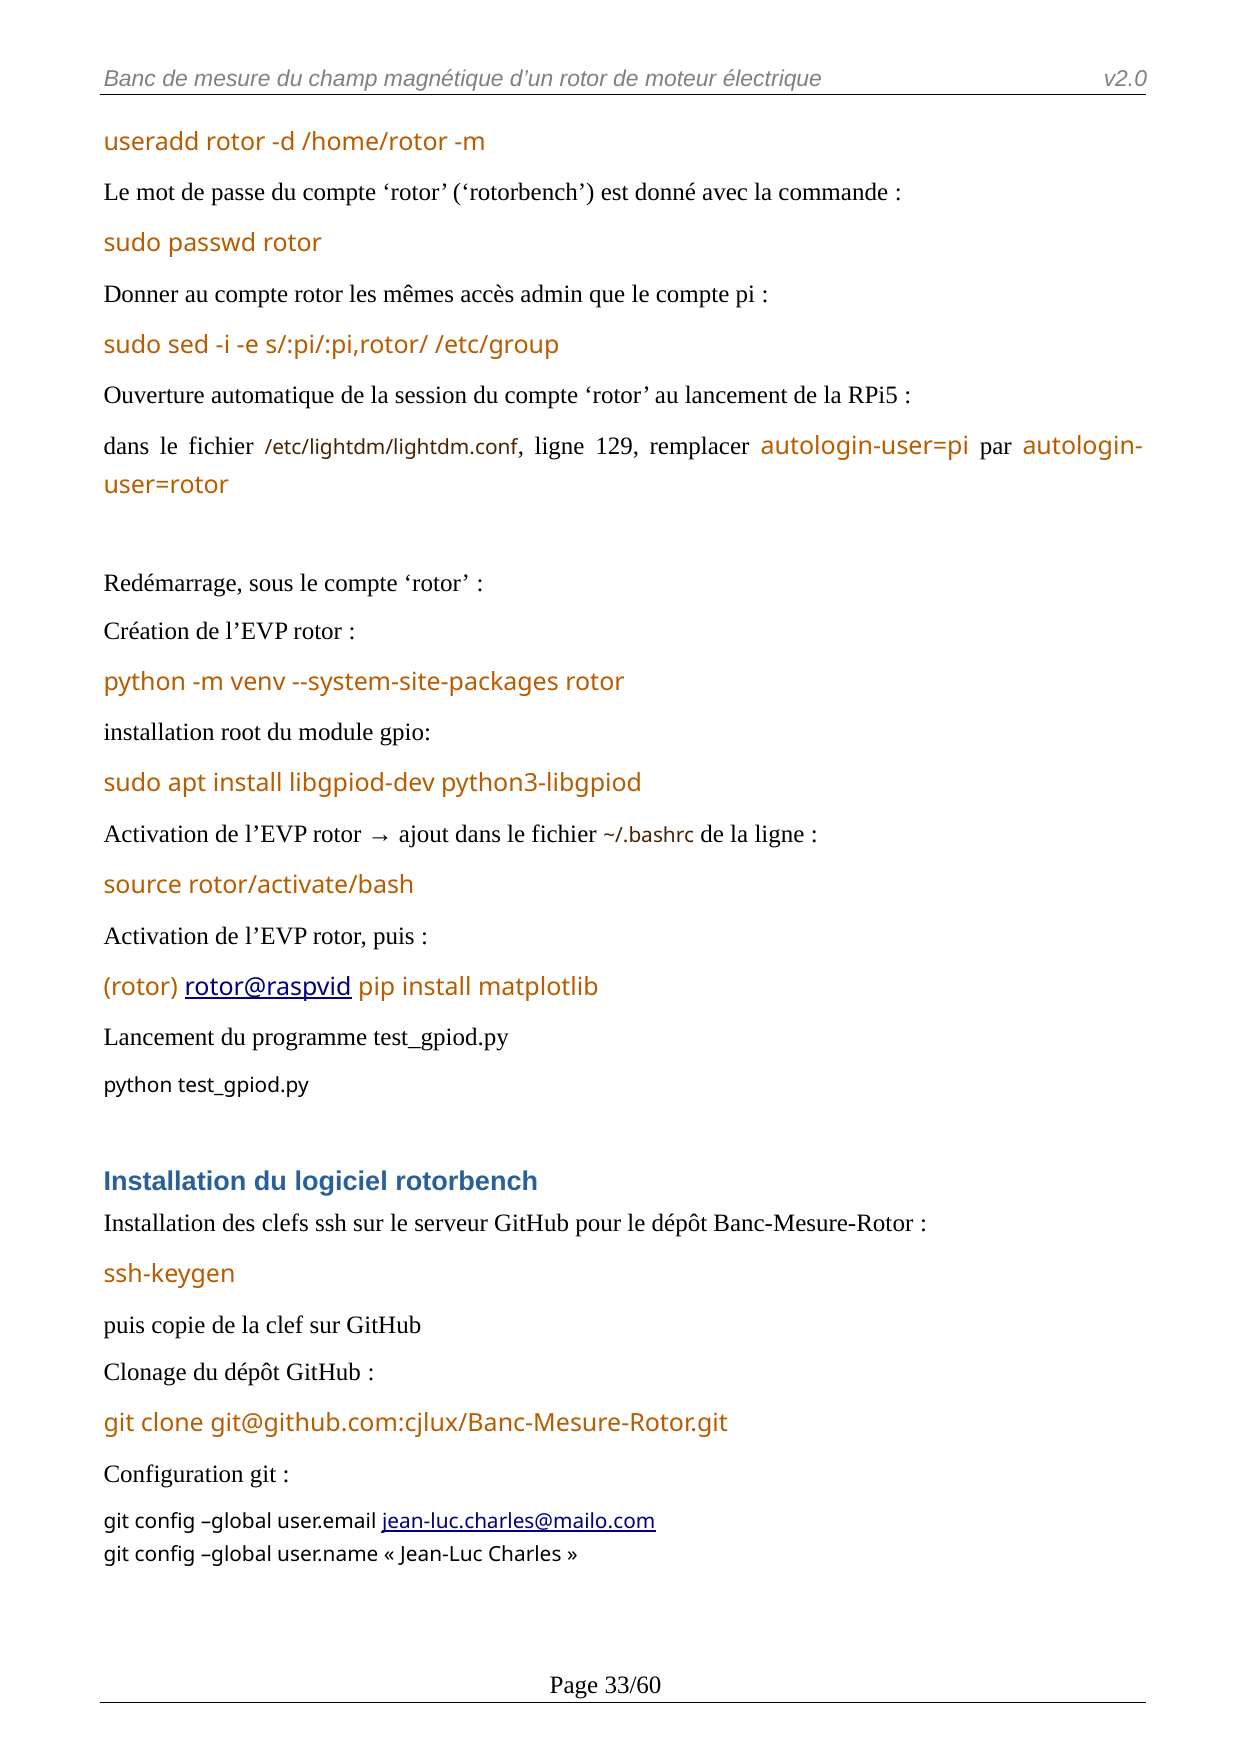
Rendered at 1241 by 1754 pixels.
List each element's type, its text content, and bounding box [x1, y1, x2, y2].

text Configuration git : [103, 1459, 1143, 1487]
text Installation des clefs ssh sur le serveur GitHub pour le dépôt Banc-Mesure-Rotor : [103, 1208, 1143, 1237]
text Donner au compte rotor les mêmes accès admin que le compte pi : [103, 279, 1143, 308]
text installation root du module gpio: [103, 717, 1143, 746]
text sudo passwd rotor [103, 225, 1143, 259]
text Le mot de passe du compte ‘rotor’ (‘rotorbench’) est donné avec la commande : [103, 177, 1143, 206]
text Clonage du dépôt GitHub : [103, 1357, 1143, 1386]
text source rotor/activate/bash [103, 867, 1143, 901]
text sudo sed -i -e s/:pi/:pi,rotor/ /etc/group [103, 326, 1143, 361]
text Création de l’EVP rotor : [103, 616, 1143, 645]
subtitle Installation du logiciel rotorbench [103, 1164, 1143, 1196]
text dans le fichier /etc/lightdm/lightdm.conf, ligne 129, remplacer autologin-user=pi par autologin-user=rotor [103, 428, 1143, 501]
text python test_gpiod.py [103, 1070, 1143, 1098]
text git config –global user.email jean-luc.charles@mailo.com git config –global user.name « Jean-Luc Charles » [103, 1506, 1143, 1567]
text Lancement du programme test_gpiod.py [103, 1022, 1143, 1051]
text git clone git@github.com:cjlux/Banc-Mesure-Rotor.git [103, 1405, 1143, 1439]
text Activation de l’EVP rotor → ajout dans le fichier ~/.bashrc de la ligne : [103, 819, 1143, 848]
text Redémarrage, sous le compte ‘rotor’ : [103, 568, 1143, 597]
text Activation de l’EVP rotor, puis : [103, 921, 1143, 949]
text Ouverture automatique de la session du compte ‘rotor’ au lancement de la RPi5 : [103, 380, 1143, 409]
text sudo apt install libgpiod-dev python3-libgpiod [103, 765, 1143, 799]
text ssh-keygen [103, 1256, 1143, 1290]
text useradd rotor -d /home/rotor -m [103, 124, 1143, 158]
text (rotor) rotor@raspvid pip install matplotlib [103, 968, 1143, 1002]
text puis copie de la clef sur GitHub [103, 1310, 1143, 1338]
text python -m venv --system-site-packages rotor [103, 663, 1143, 698]
